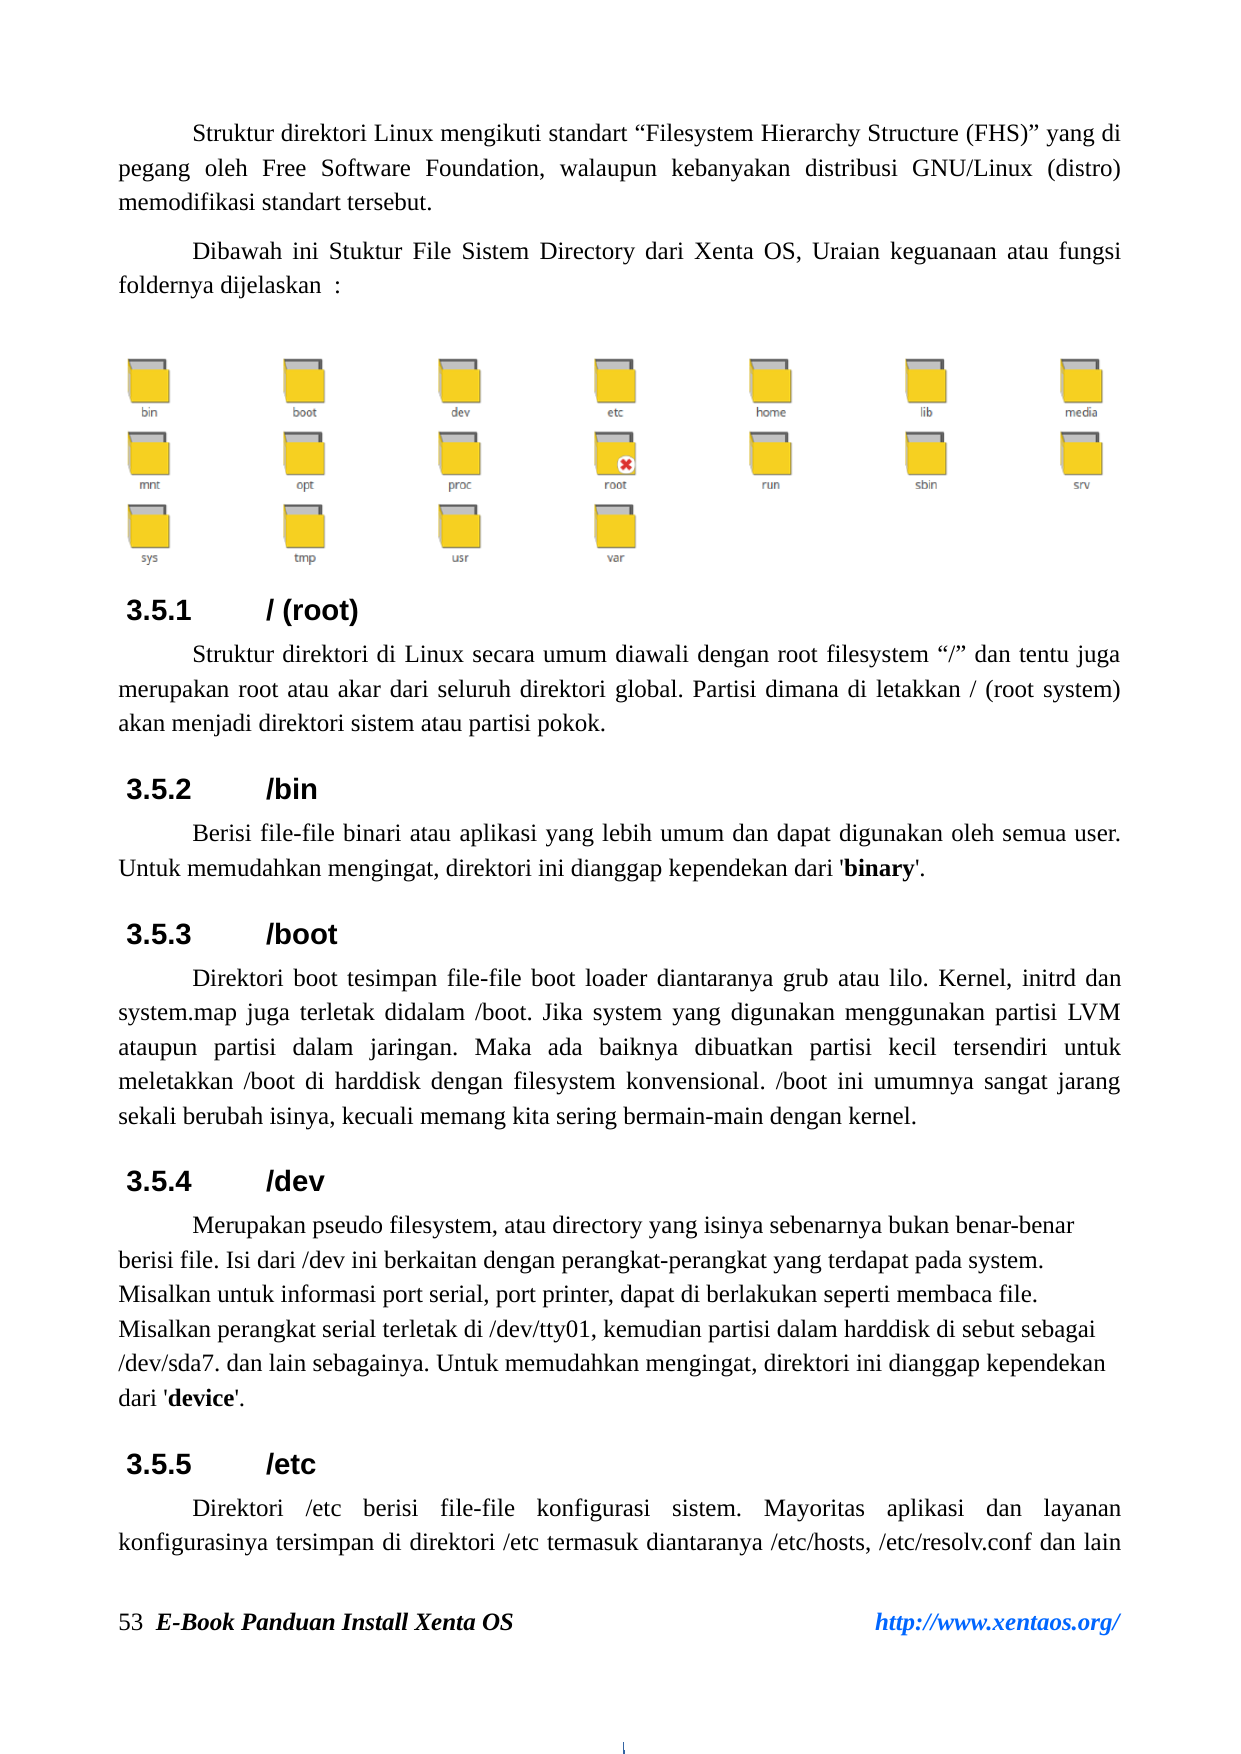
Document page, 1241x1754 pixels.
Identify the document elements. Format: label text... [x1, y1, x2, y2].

text Direktori /etc berisi file-file konfigurasi sistem. Mayoritas aplikasi dan layanan konfigurasinya tersimpan di direktori /etc termasuk diantaranya /etc/hosts, /etc/resolv.conf dan lain [118, 1493, 1122, 1556]
subtitle /bin [118, 772, 1122, 806]
text Berisi file-file binari atau aplikasi yang lebih umum dan dapat digunakan oleh semua user. Untuk memudahkan mengingat, direktori ini dianggap kependekan dari 'binary'. [118, 818, 1122, 882]
subtitle /dev [118, 1164, 1122, 1198]
subtitle /etc [118, 1447, 1122, 1480]
subtitle / (root) [118, 383, 1122, 627]
text Merupakan pseudo filesystem, atau directory yang isinya sebenarnya bukan benar-benar berisi file. Isi dari /dev ini berkaitan dengan perangkat-perangkat yang terdapat pada system. Misalkan untuk informasi port serial, port printer, dapat di berlakukan seperti membaca file. Misalkan perangkat serial terletak di /dev/tty01, kemudian partisi dalam harddisk di sebut sebagai /dev/sda7. dan lain sebagainya. Untuk memudahkan mengingat, direktori ini dianggap kependekan dari 'device'. [118, 1211, 1122, 1412]
text Struktur direktori di Linux secara umum diawali dengan root filesystem “/” dan tentu juga merupakan root atau akar dari seluruh direktori global. Partisi dimana di letakkan / (root system) akan menjadi direktori sistem atau partisi pokok. [118, 639, 1122, 737]
text Dibawah ini Stuktur File Sistem Directory dari Xenta OS, Uraian keguanaan atau fungsi foldernya dijelaskan : [118, 236, 1122, 299]
text Direktori boot tesimpan file-file boot loader diantaranya grub atau lilo. Kernel, initrd dan system.map juga terletak didalam /boot. Jika system yang digunakan menggunakan partisi LVM ataupun partisi dalam jaringan. Maka ada baiknya dibuatkan partisi kecil tersendiri untuk meletakkan /boot di harddisk dengan filesystem konvensional. /boot ini umumnya sangat jarang sekali berubah isinya, kecuali memang kita sering bermain-main dengan kernel. [118, 963, 1122, 1129]
picture [121, 352, 1117, 594]
text Struktur direktori Linux mengikuti standart “Filesystem Hierarchy Structure (FHS)” yang di pegang oleh Free Software Foundation, walaupun kebanyakan distribusi GNU/Linux (distro) memodifikasi standart tersebut. [118, 118, 1122, 216]
subtitle /boot [118, 917, 1122, 950]
